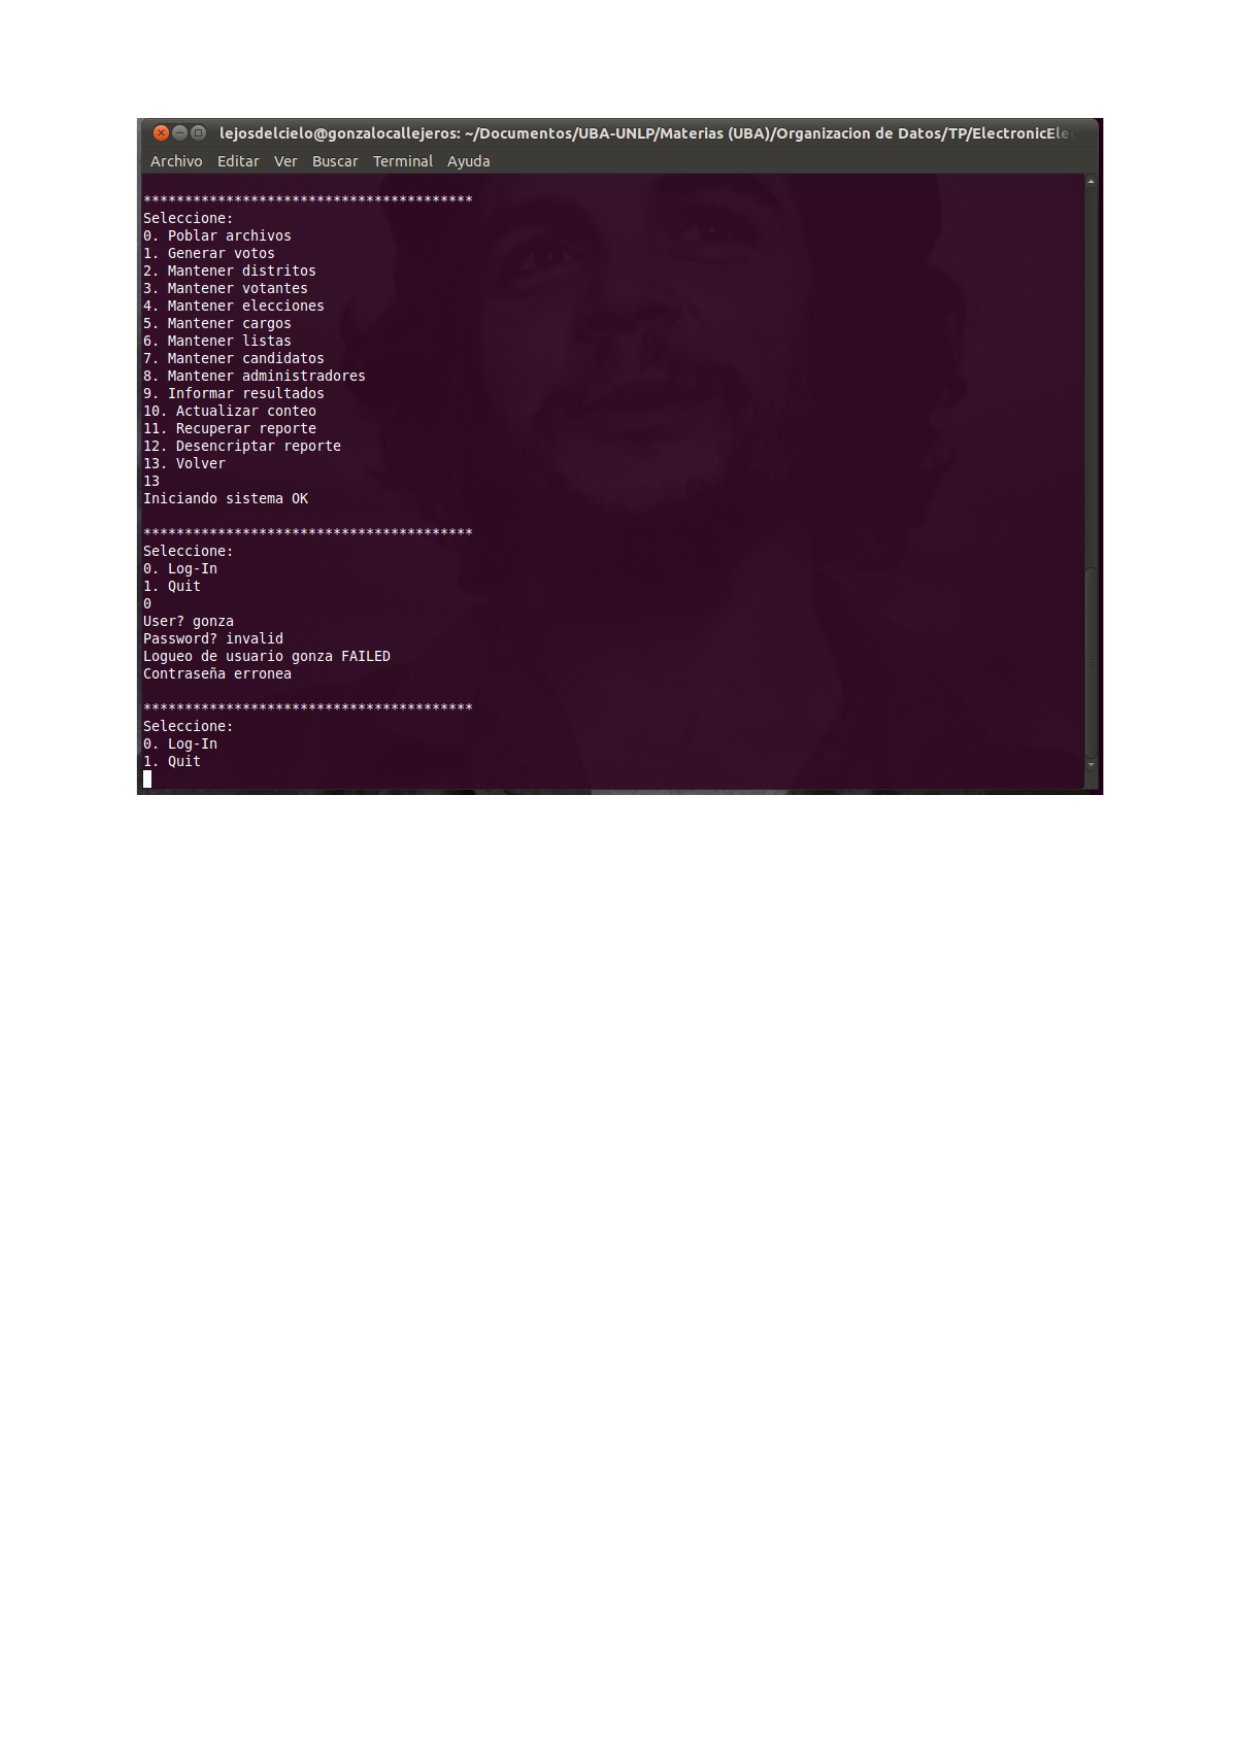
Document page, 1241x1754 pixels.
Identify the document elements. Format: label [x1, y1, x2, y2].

picture [136, 118, 1104, 795]
